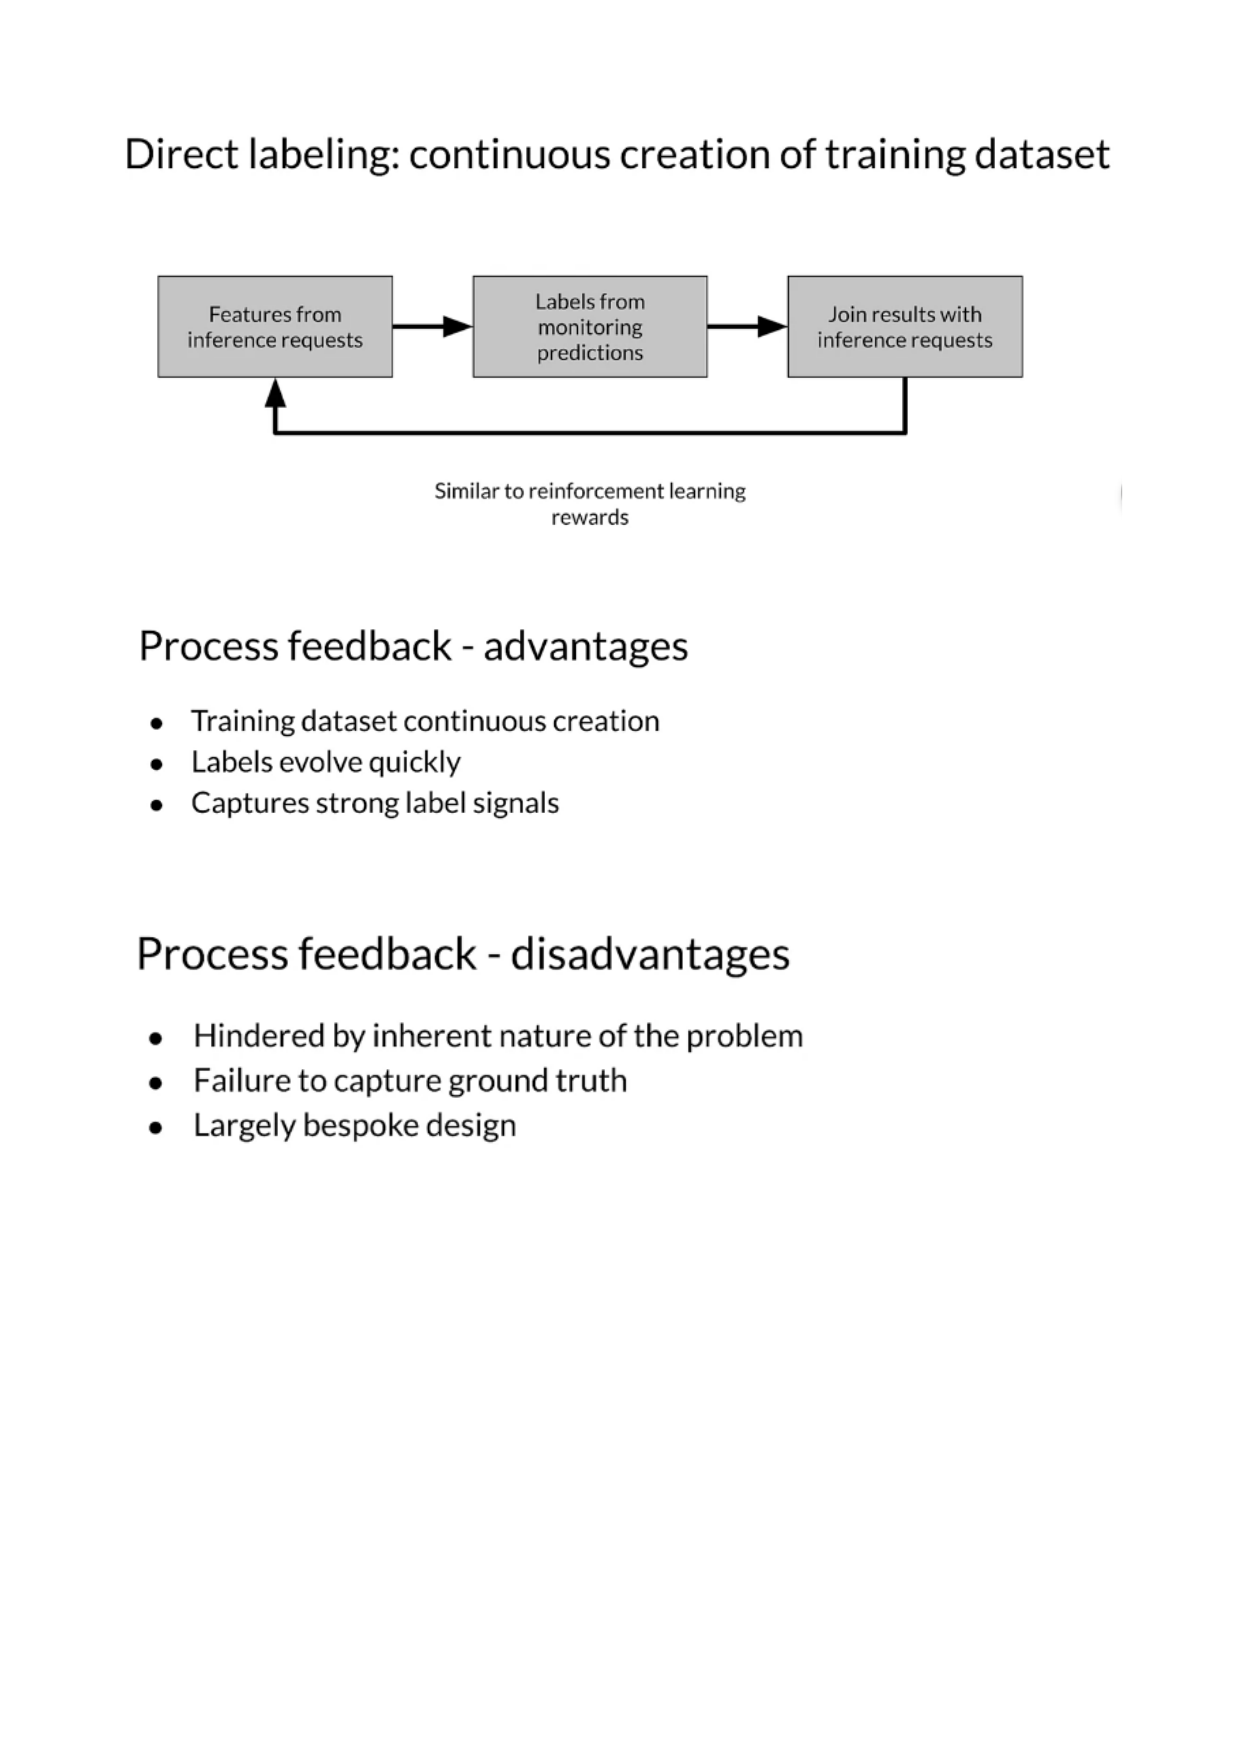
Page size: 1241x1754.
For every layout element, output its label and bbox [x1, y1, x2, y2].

picture [118, 909, 1123, 1176]
picture [118, 118, 1123, 540]
picture [118, 597, 1123, 852]
